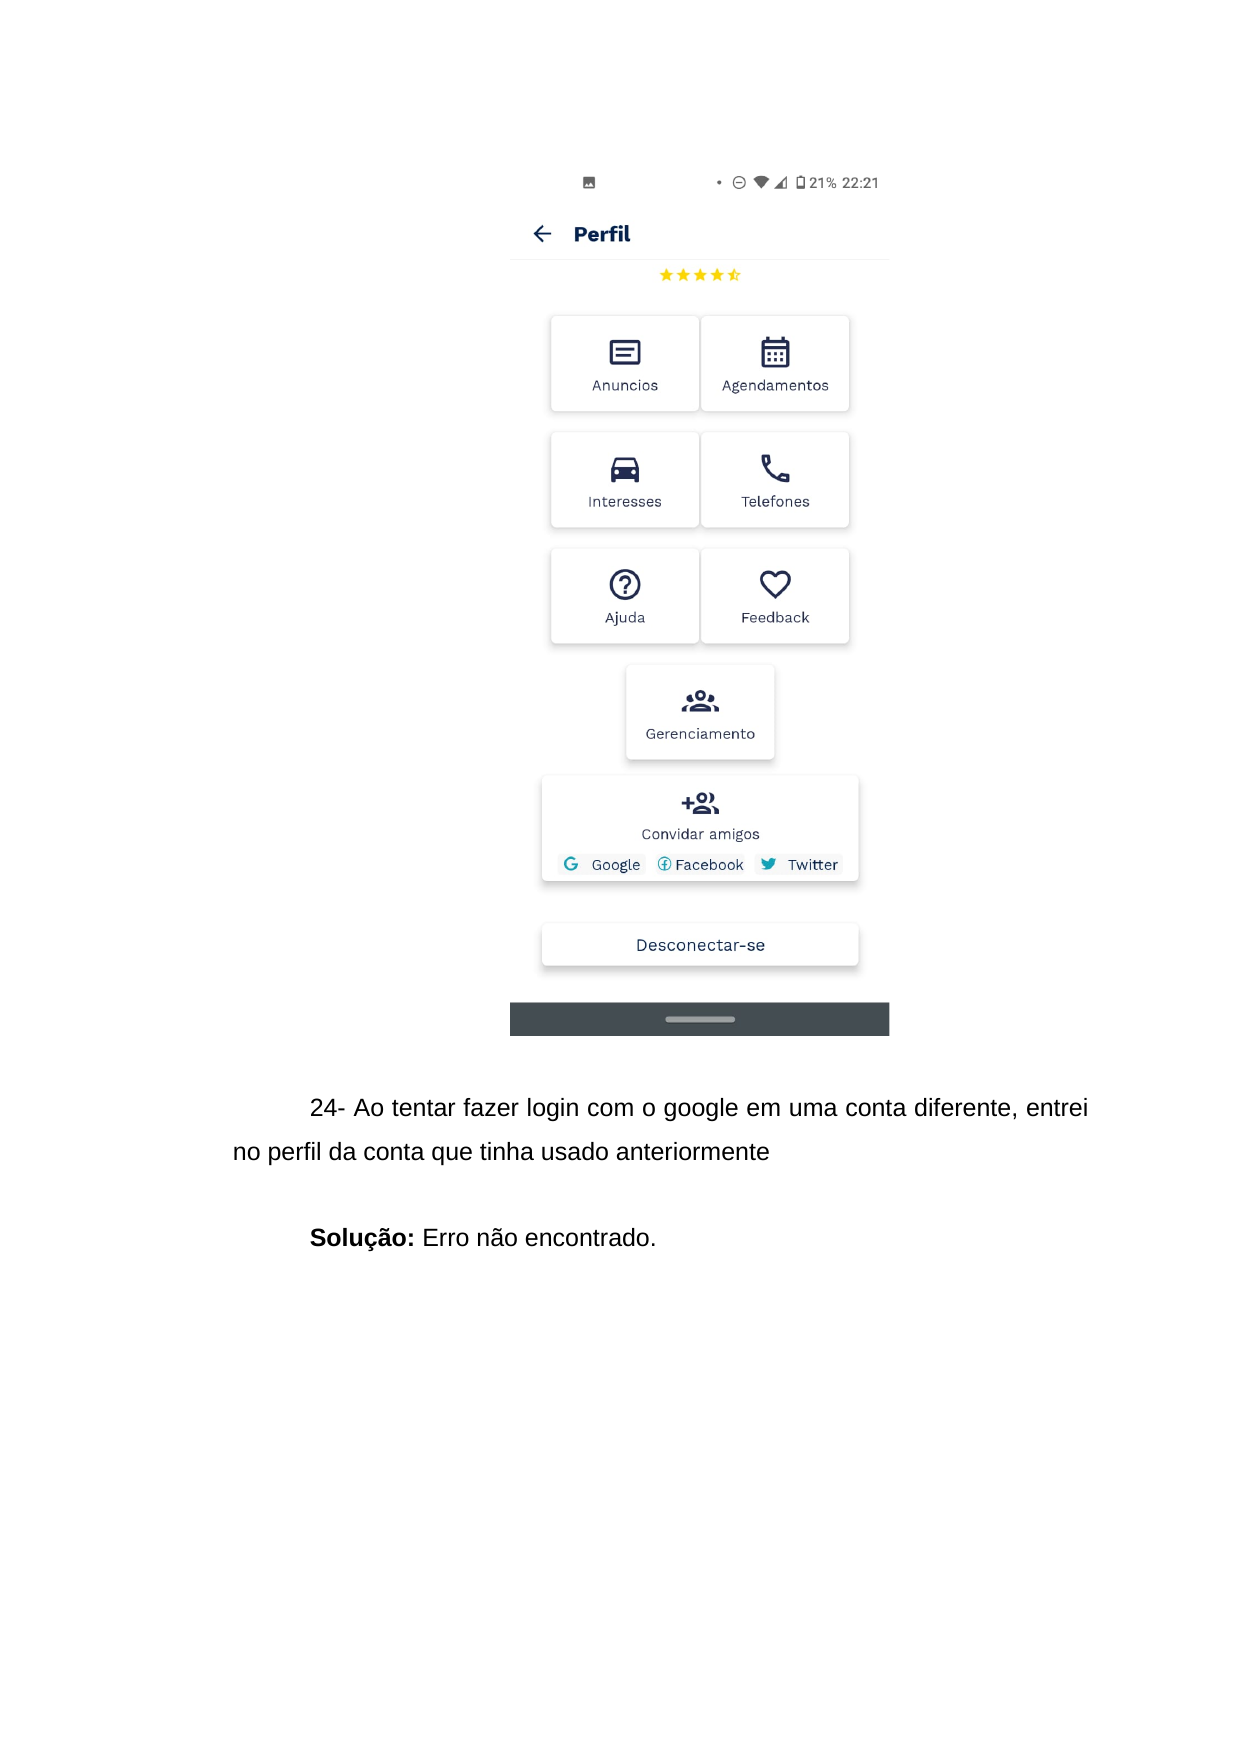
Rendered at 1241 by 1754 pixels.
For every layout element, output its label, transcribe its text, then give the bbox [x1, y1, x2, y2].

text Solução: Erro não encontrado. [233, 1223, 1090, 1251]
picture [510, 150, 890, 1036]
text 24- Ao tentar fazer login com o google em uma conta diferente, entrei no perfil da conta que tinha usado anteriormente [233, 1093, 1090, 1165]
